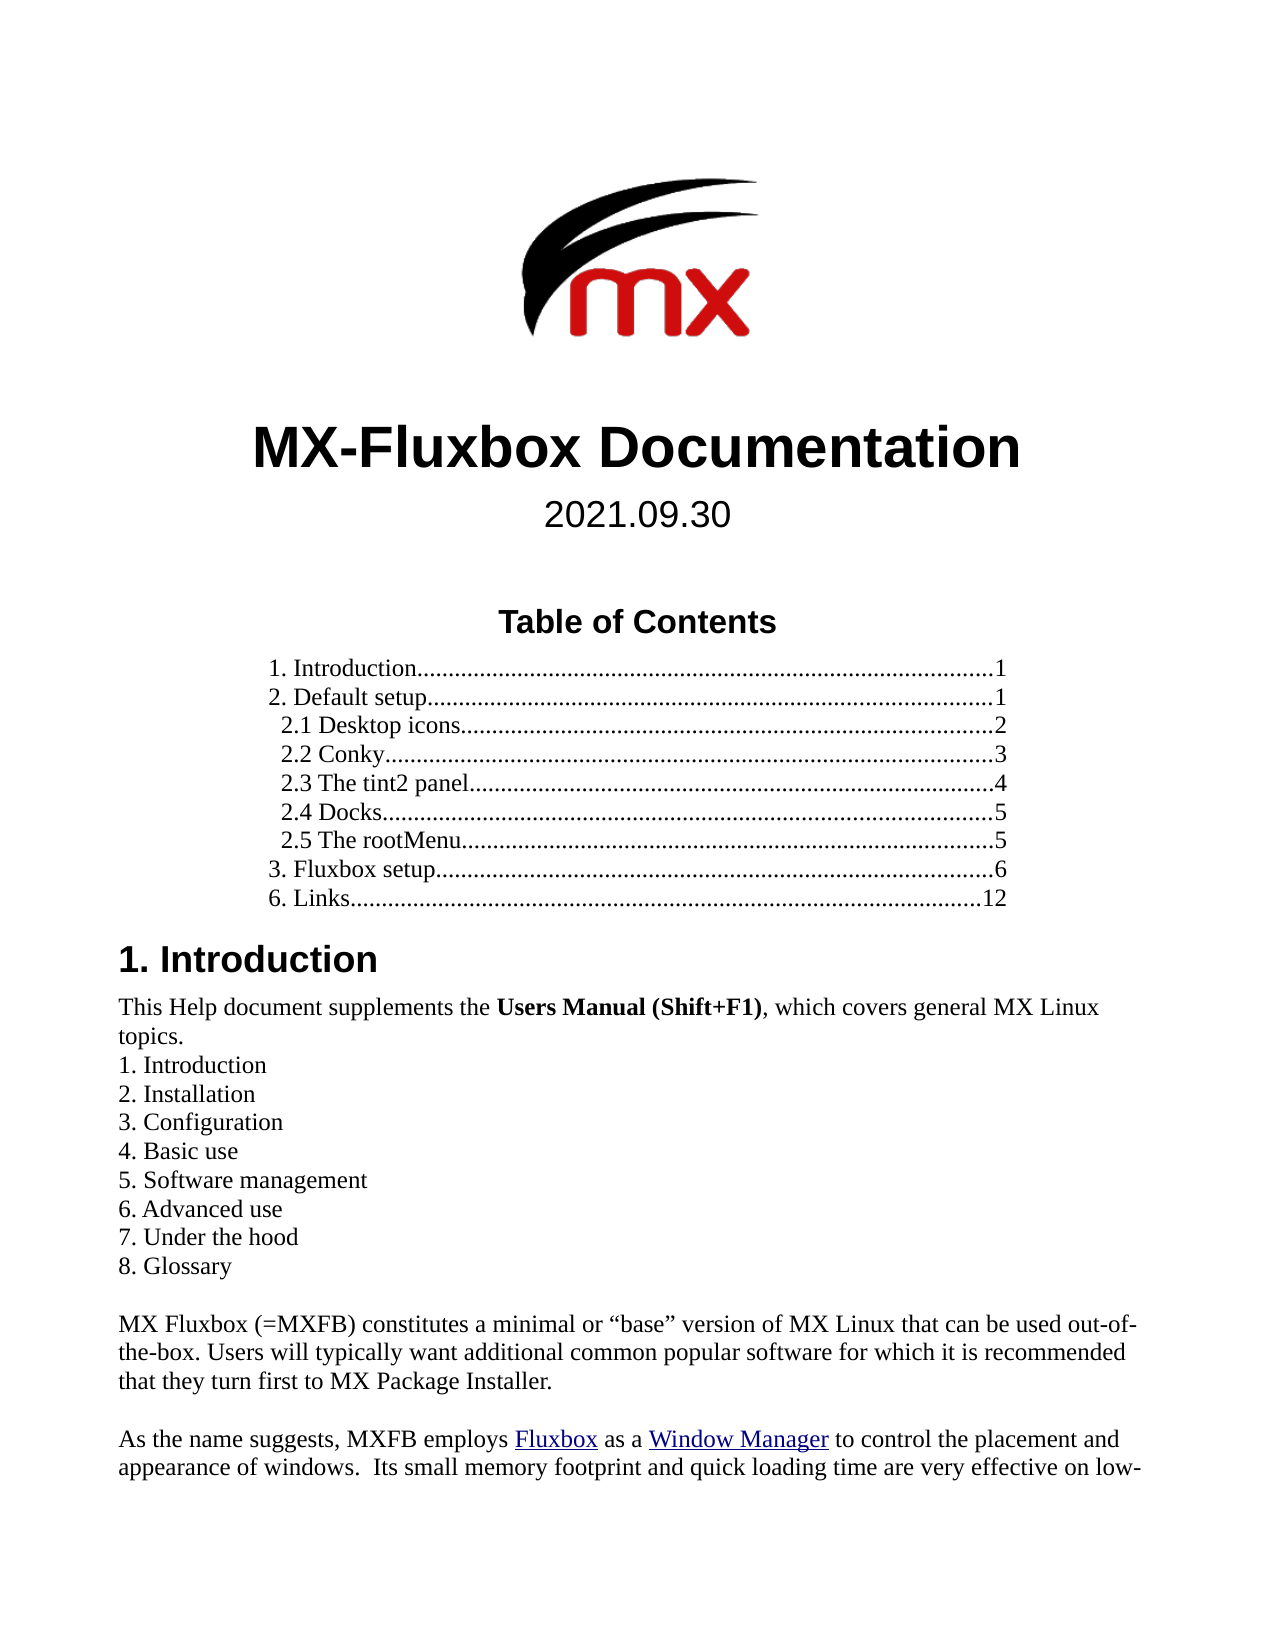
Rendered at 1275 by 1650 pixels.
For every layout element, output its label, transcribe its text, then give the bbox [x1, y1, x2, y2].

text 1. Introduction [118, 1050, 1157, 1079]
text 2.3 The tint2 panel 4 [268, 768, 1007, 797]
picture [497, 118, 778, 398]
text 3. Configuration [118, 1107, 1157, 1136]
subtitle 2021.09.30 [118, 493, 1157, 536]
text 5. Software management [118, 1165, 1157, 1194]
text 2. Default setup 1 [268, 682, 1007, 711]
text 8. Glossary [118, 1251, 1157, 1280]
subtitle Table of Contents [118, 602, 1157, 641]
text 2. Installation [118, 1079, 1157, 1107]
title MX-Fluxbox Documentation [118, 413, 1157, 480]
text 4. Basic use [118, 1136, 1157, 1165]
text 6. Advanced use [118, 1194, 1157, 1222]
text 2.4 Docks 5 [268, 797, 1007, 826]
text MX Fluxbox (=MXFB) constitutes a minimal or “base” version of MX Linux that can be used out-of-the-box. Users will typically want additional common popular software for which it is recommended that they turn first to MX Package Installer. [118, 1309, 1157, 1395]
text This Help document supplements the Users Manual (Shift+F1), which covers general MX Linux topics. [118, 992, 1157, 1050]
subtitle 1. Introduction [118, 937, 1157, 980]
text 2.5 The rootMenu 5 [268, 826, 1007, 854]
text 7. Under the hood [118, 1222, 1157, 1251]
text 2.2 Conky 3 [268, 739, 1007, 768]
text As the name suggests, MXFB employs Fluxbox as a Window Manager to control the placement and appearance of windows. Its small memory footprint and quick loading time are very effective on low- [118, 1424, 1157, 1481]
text 6. Links 12 [268, 883, 1007, 912]
text 2.1 Desktop icons 2 [268, 711, 1007, 739]
text 3. Fluxbox setup 6 [268, 854, 1007, 883]
text 1. Introduction 1 [268, 653, 1007, 682]
